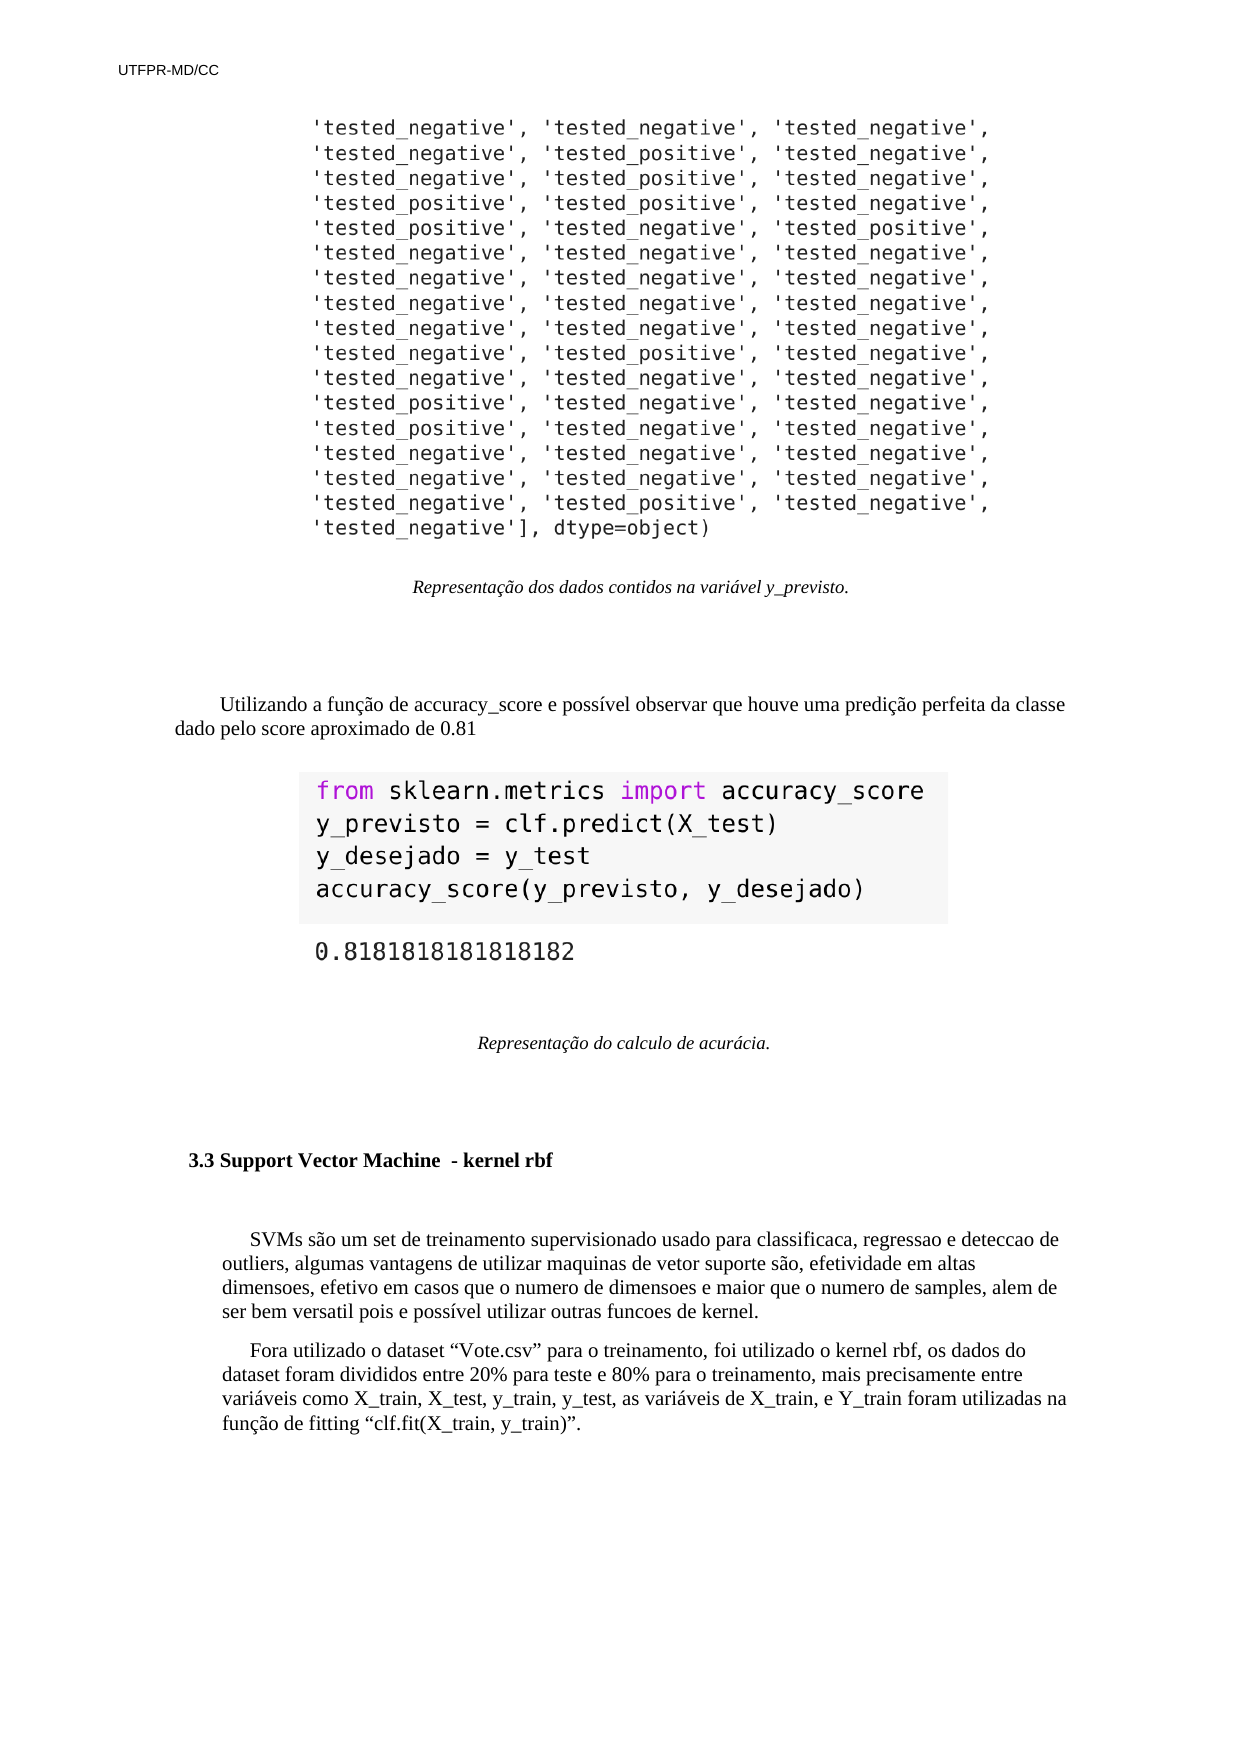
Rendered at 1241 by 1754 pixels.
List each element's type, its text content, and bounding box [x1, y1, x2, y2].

subtitle Fora utilizado o dataset “Vote.csv” para o treinamento, foi utilizado o kernel rbf, os dados do dataset foram divididos entre 20% para teste e 80% para o treinamento, mais precisamente entre variáveis como X_train, X_test, y_train, y_test, as variáveis de X_train, e Y_train foram utilizadas na função de fitting “clf.fit(X_train, y_train)”. [222, 1338, 1073, 1434]
subtitle SVMs são um set de treinamento supervisionado usado para classificaca, regressao e deteccao de outliers, algumas vantagens de utilizar maquinas de vetor suporte são, efetividade em altas dimensoes, efetivo em casos que o numero de dimensoes e maior que o numero de samples, alem de ser bem versatil pois e possível utilizar outras funcoes de kernel. [222, 1227, 1073, 1323]
subtitle Representação dos dados contidos na variável y_previsto. [188, 576, 1073, 597]
subtitle Representação do calculo de acurácia. [174, 1032, 1073, 1053]
picture [255, 116, 992, 548]
subtitle Utilizando a função de accuracy_score e possível observar que houve uma predição perfeita da classe dado pelo score aproximado de 0.81 [174, 692, 1073, 740]
picture [299, 772, 949, 994]
subtitle 3.3 Support Vector Machine - kernel rbf [188, 1148, 1073, 1172]
